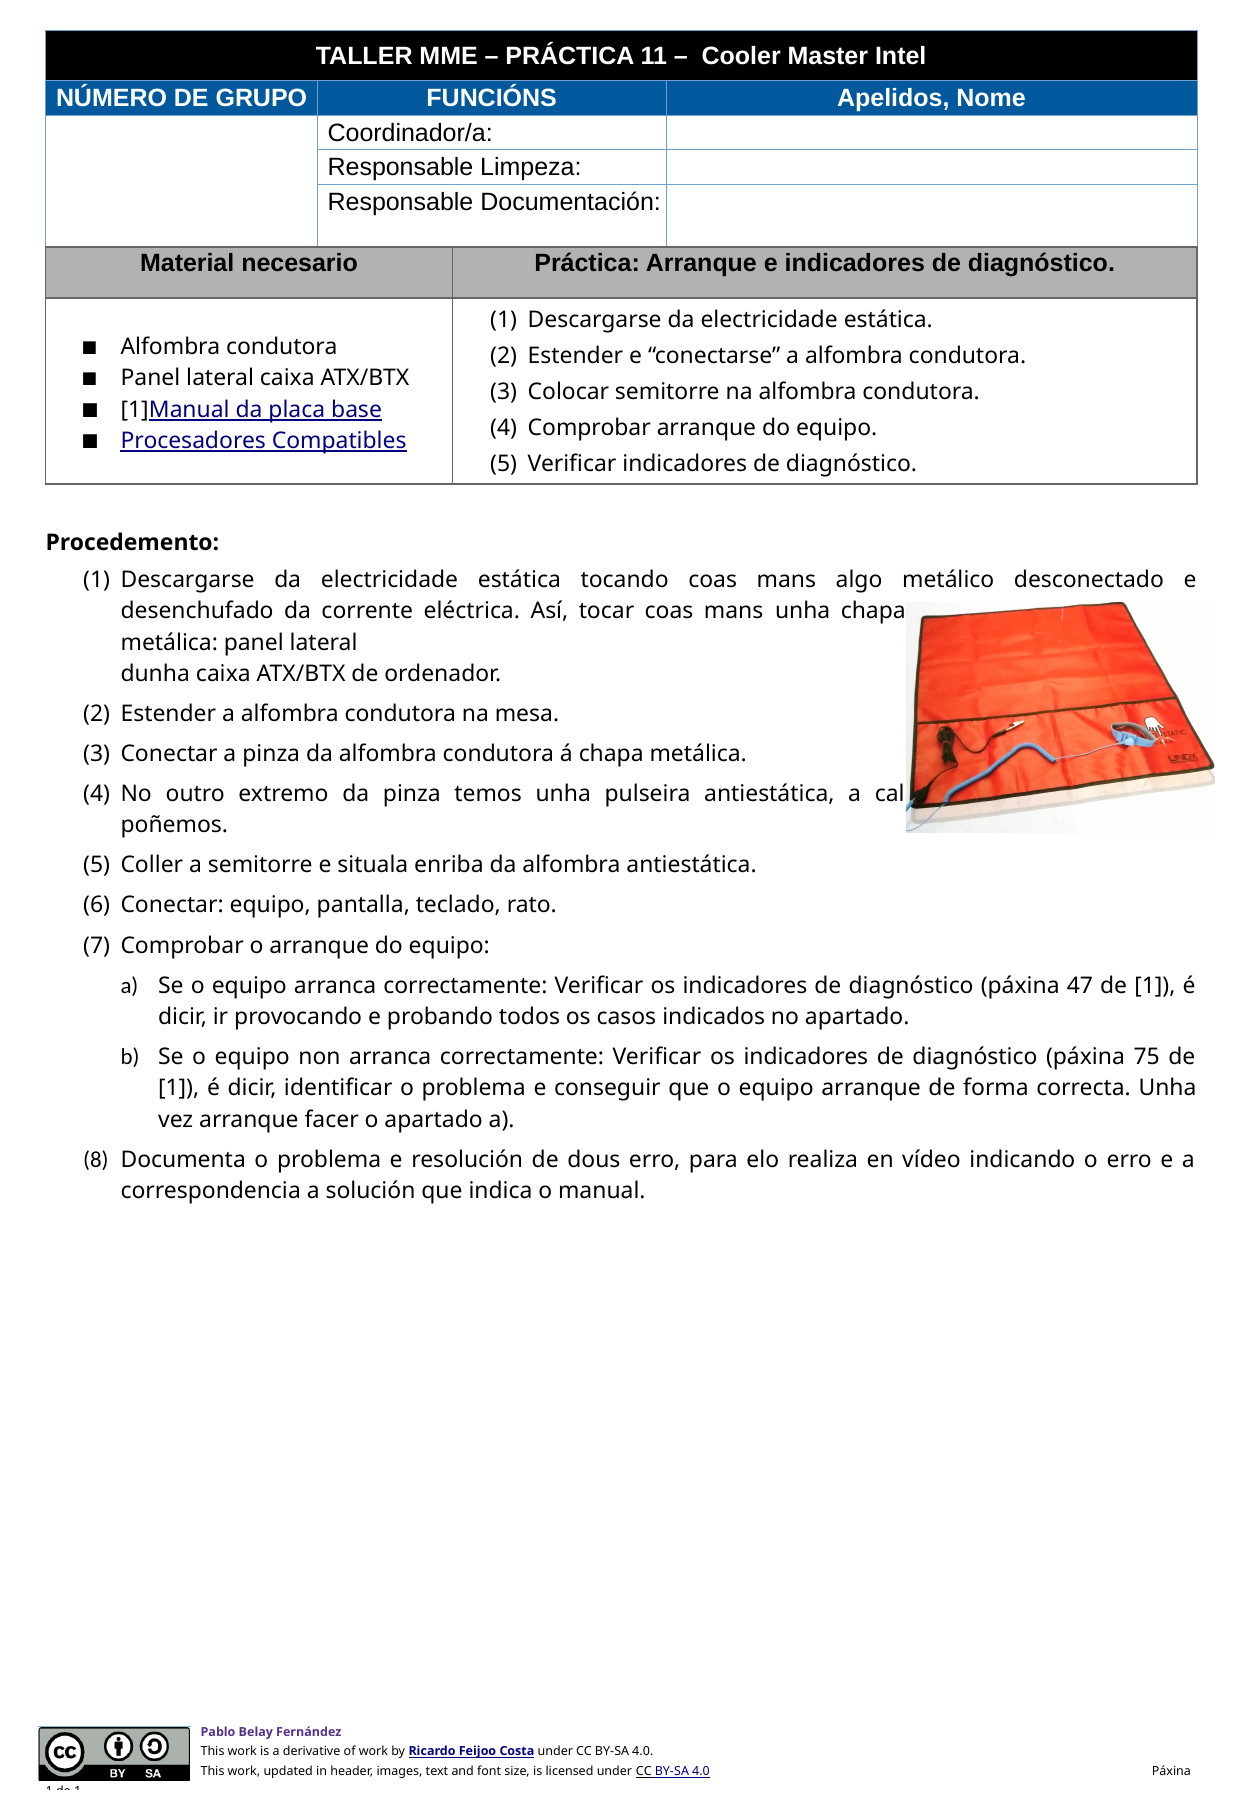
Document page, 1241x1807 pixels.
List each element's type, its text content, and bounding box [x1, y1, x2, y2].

list Descargarse da electricidade estática tocando coas mans algo metálico desconectado e desenchufado da corrente eléctrica. Así, tocar coas mans unha chapa metálica: panel lateral [83, 563, 1197, 657]
table_cell NÚMERO DE GRUPO [46, 81, 317, 115]
table_cell Responsable Limpeza: [318, 150, 666, 184]
list Se o equipo arranca correctamente: Verificar os indicadores de diagnóstico (páxina 47 de [1]), é dicir, ir provocando e probando todos os casos indicados no apartado. [120, 969, 1197, 1031]
list dunha caixa ATX/BTX de ordenador. [83, 657, 905, 688]
table_cell Alfombra condutora Panel lateral caixa ATX/BTX [1]Manual da placa base Procesadores Compatibles [46, 299, 452, 483]
list No outro extremo da pinza temos unha pulseira antiestática, a cal poñemos. [83, 777, 1197, 839]
table_cell FUNCIÓNS [318, 81, 666, 115]
picture [37, 1725, 191, 1783]
table_cell [667, 116, 1197, 149]
table_cell [667, 150, 1197, 184]
list Conectar: equipo, pantalla, teclado, rato. [83, 888, 1197, 920]
table_cell [46, 116, 317, 246]
table_header Material necesario [46, 248, 452, 297]
table_cell Responsable Documentación: [318, 185, 666, 246]
picture [905, 602, 1215, 833]
table_cell [667, 185, 1197, 246]
list Estender a alfombra condutora na mesa. [83, 697, 905, 728]
table_cell Coordinador/a: [318, 116, 666, 149]
text Procedemento: [45, 525, 1197, 557]
list Conectar a pinza da alfombra condutora á chapa metálica. [83, 737, 905, 768]
list Coller a semitorre e situala enriba da alfombra antiestática. [83, 848, 1197, 879]
list Comprobar o arranque do equipo: [83, 928, 1197, 960]
table_header TALLER MME – PRÁCTICA 11 – Cooler Master Intel [46, 31, 1197, 80]
list Se o equipo non arranca correctamente: Verificar os indicadores de diagnóstico (páxina 75 de [1]), é dicir, identificar o problema e conseguir que o equipo arranque de forma correcta. Unha vez arranque facer o apartado a). [120, 1040, 1197, 1134]
list Documenta o problema e resolución de dous erro, para elo realiza en vídeo indicando o erro e a correspondencia a solución que indica o manual. [83, 1143, 1197, 1205]
table_header Práctica: Arranque e indicadores de diagnóstico. [453, 248, 1196, 297]
table_cell Descargarse da electricidade estática. Estender e “conectarse” a alfombra condutora. Colocar semitorre na alfombra condutora. Comprobar arranque do equipo. Verificar indicadores de diagnóstico. [453, 299, 1196, 483]
table_cell Apelidos, Nome [667, 81, 1197, 115]
